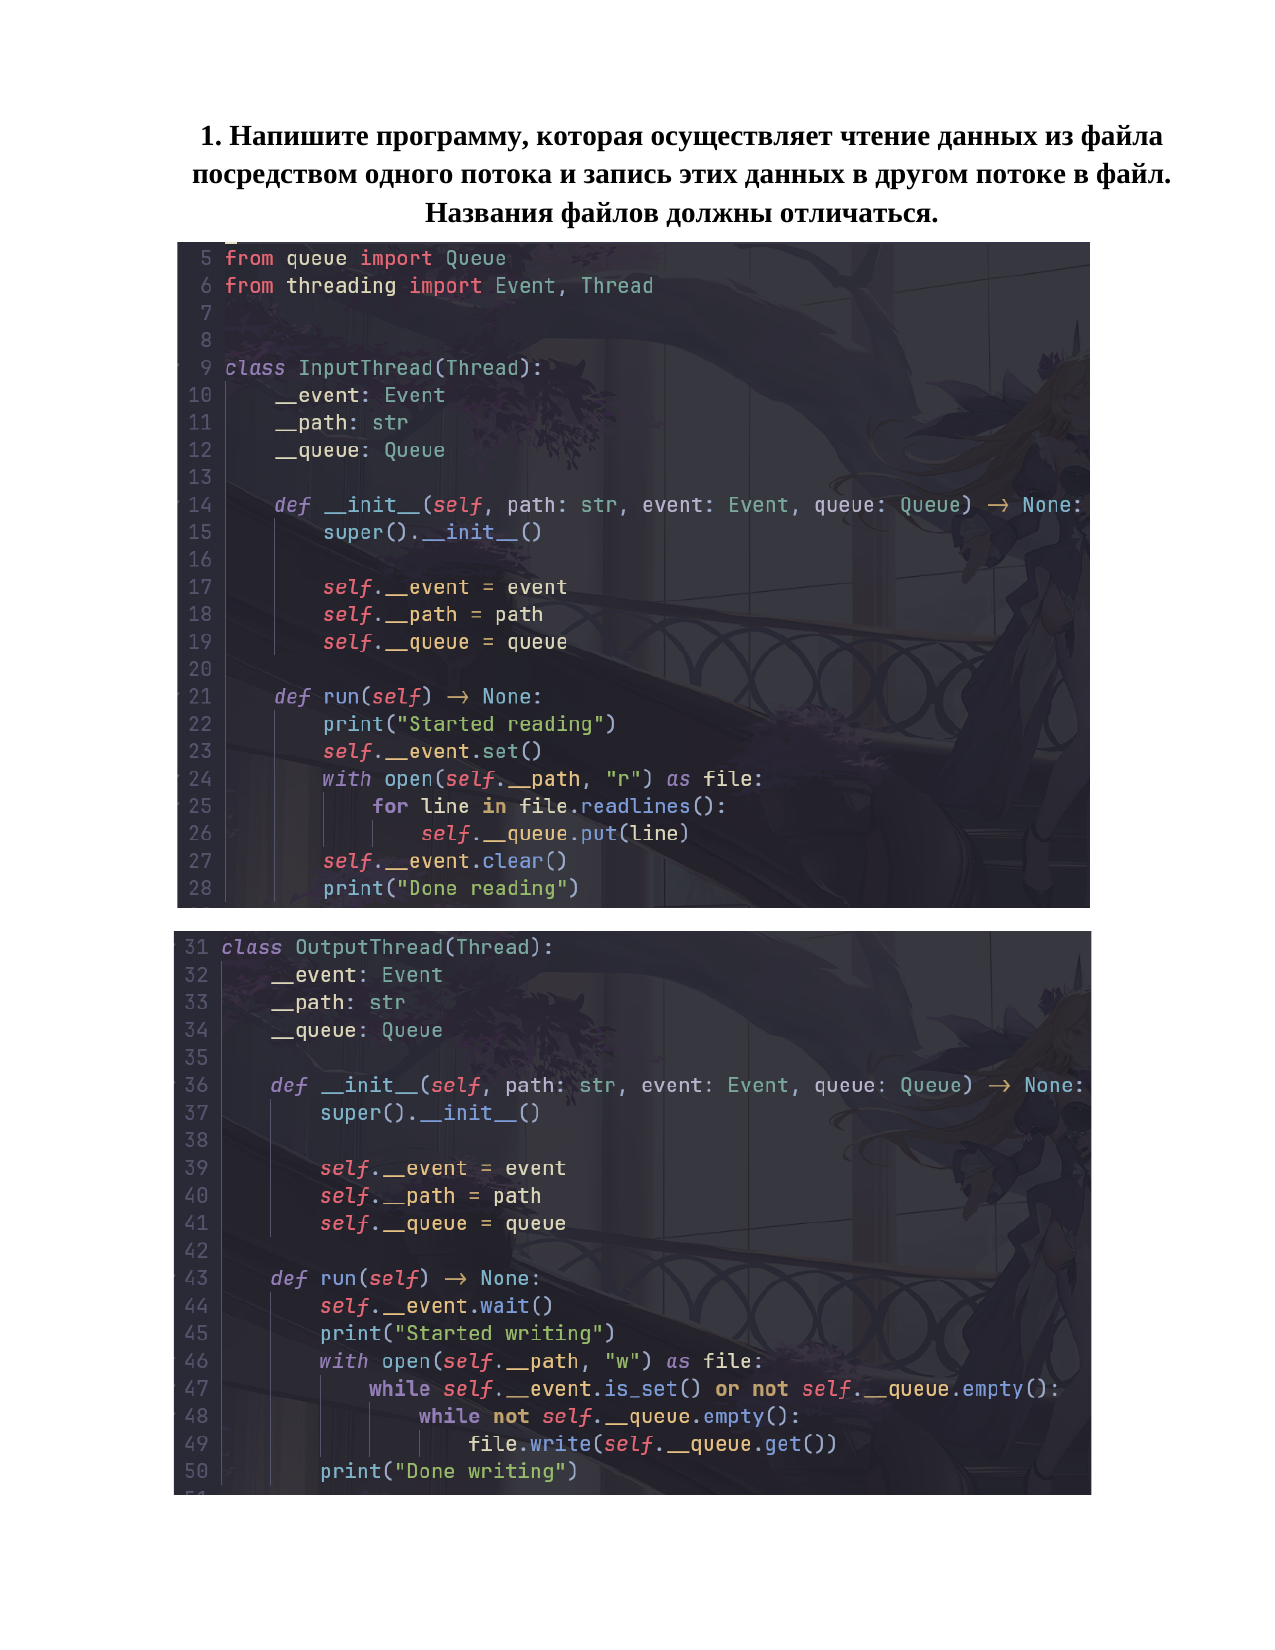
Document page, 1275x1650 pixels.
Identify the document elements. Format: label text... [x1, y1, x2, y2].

text 1. Напишите программу, которая осуществляет чтение данных из файла посредством одного потока и запись этих данных в другом потоке в файл. Названия файлов должны отличаться. [177, 118, 1186, 229]
picture [173, 931, 1092, 1495]
picture [177, 242, 1090, 908]
